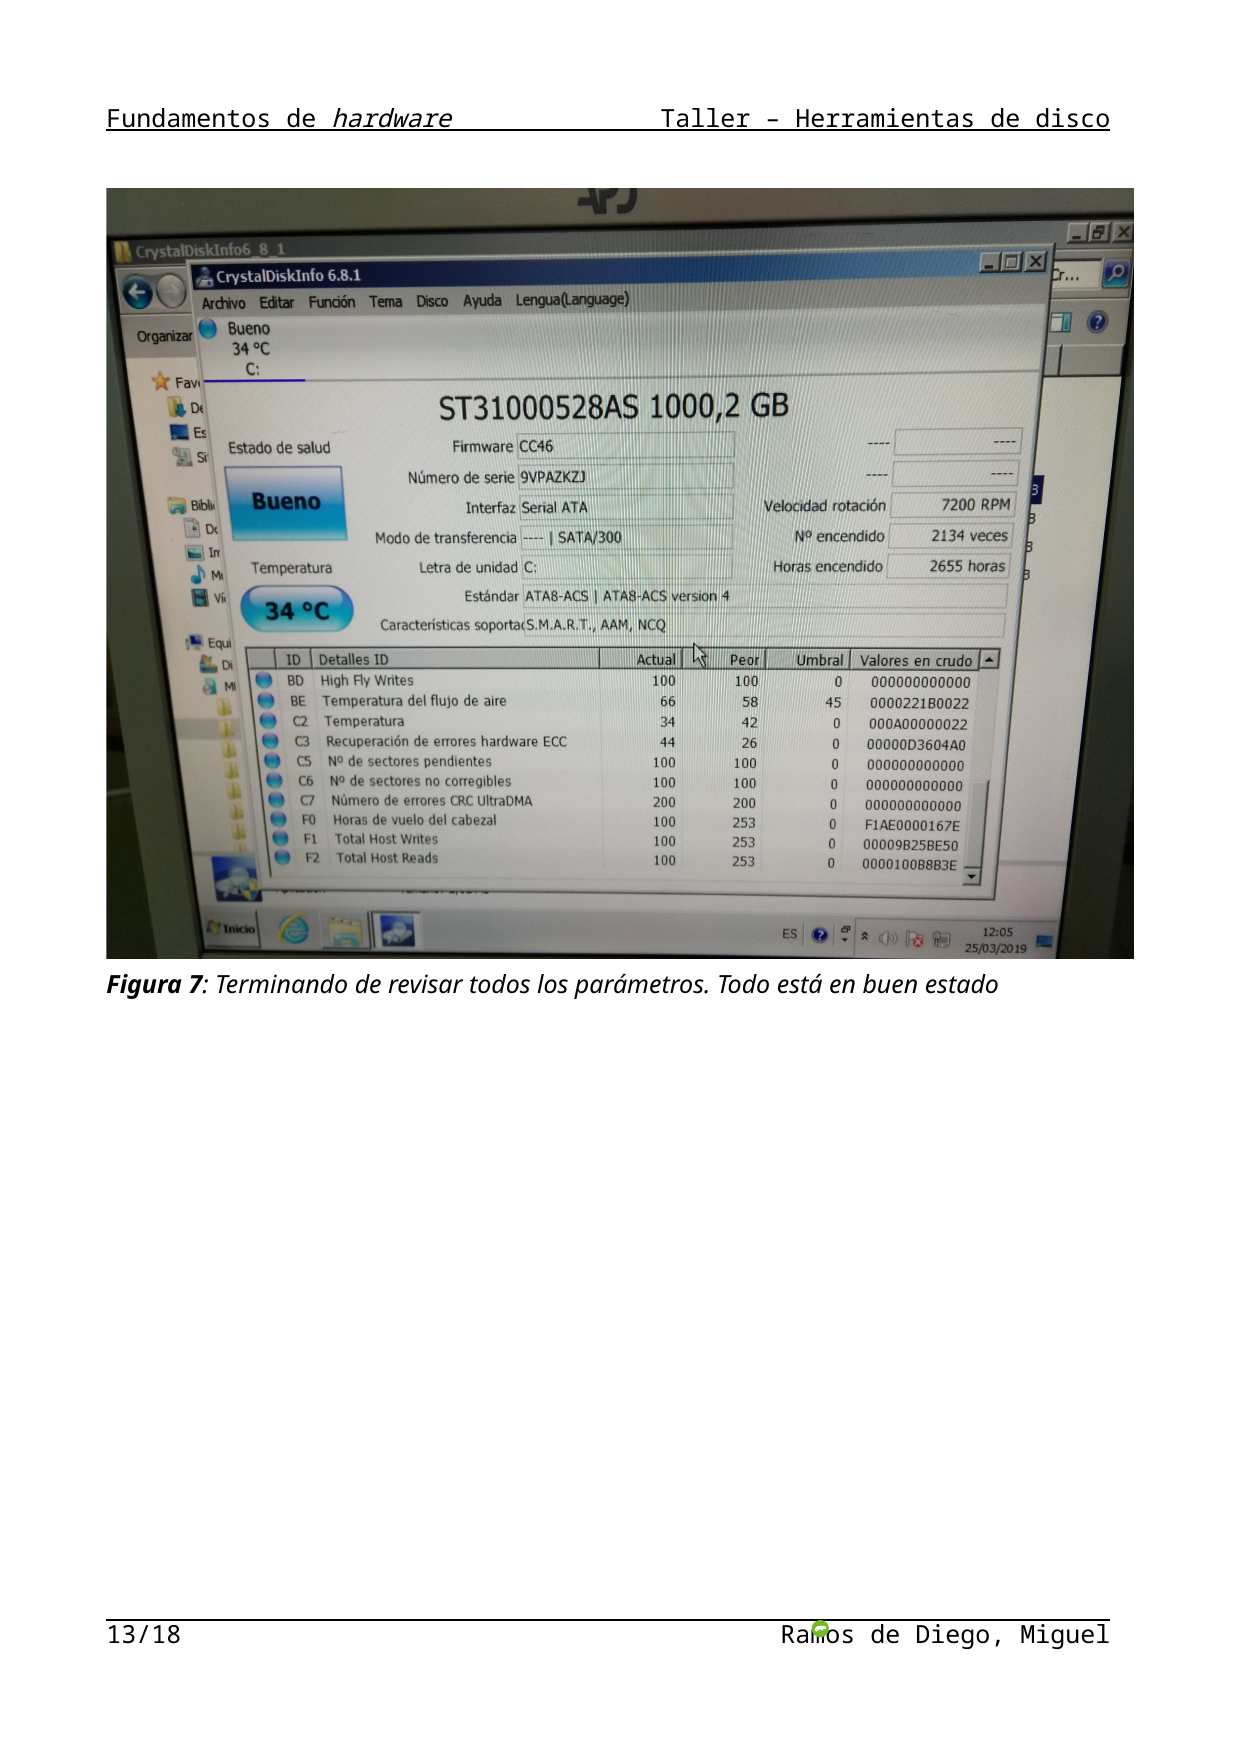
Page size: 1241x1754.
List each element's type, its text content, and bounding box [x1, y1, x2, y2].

picture [106, 188, 1134, 959]
text Figura 7: Terminando de revisar todos los parámetros. Todo está en buen estado [106, 959, 1134, 1000]
